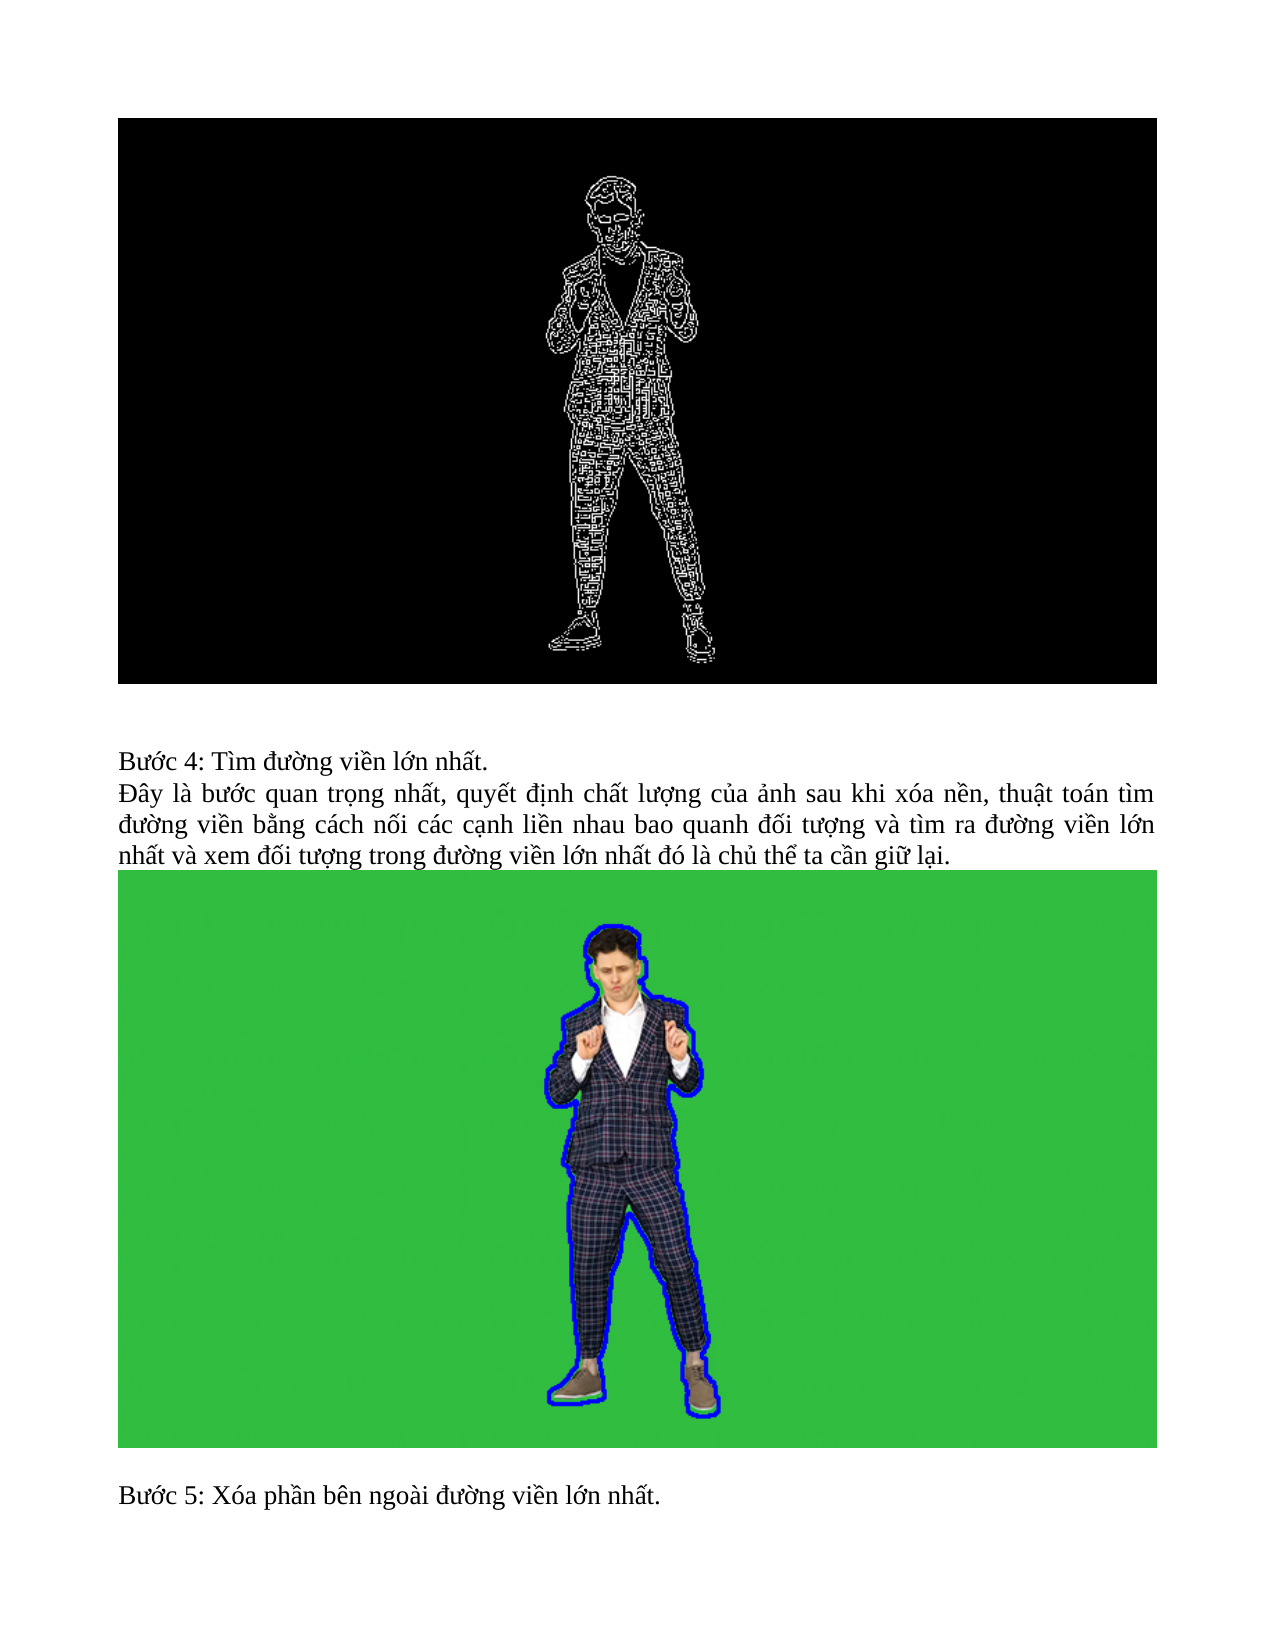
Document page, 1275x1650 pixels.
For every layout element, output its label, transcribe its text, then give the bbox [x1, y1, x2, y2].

picture [118, 118, 1157, 684]
text Bước 5: Xóa phần bên ngoài đường viền lớn nhất. [118, 1479, 1157, 1510]
picture [118, 870, 1157, 1448]
text Đây là bước quan trọng nhất, quyết định chất lượng của ảnh sau khi xóa nền, thuật toán tìm đường viền bằng cách nối các cạnh liền nhau bao quanh đối tượng và tìm ra đường viền lớn nhất và xem đối tượng trong đường viền lớn nhất đó là chủ thể ta cần giữ lại. [118, 777, 1157, 870]
text Bước 4: Tìm đường viền lớn nhất. [118, 746, 1157, 777]
